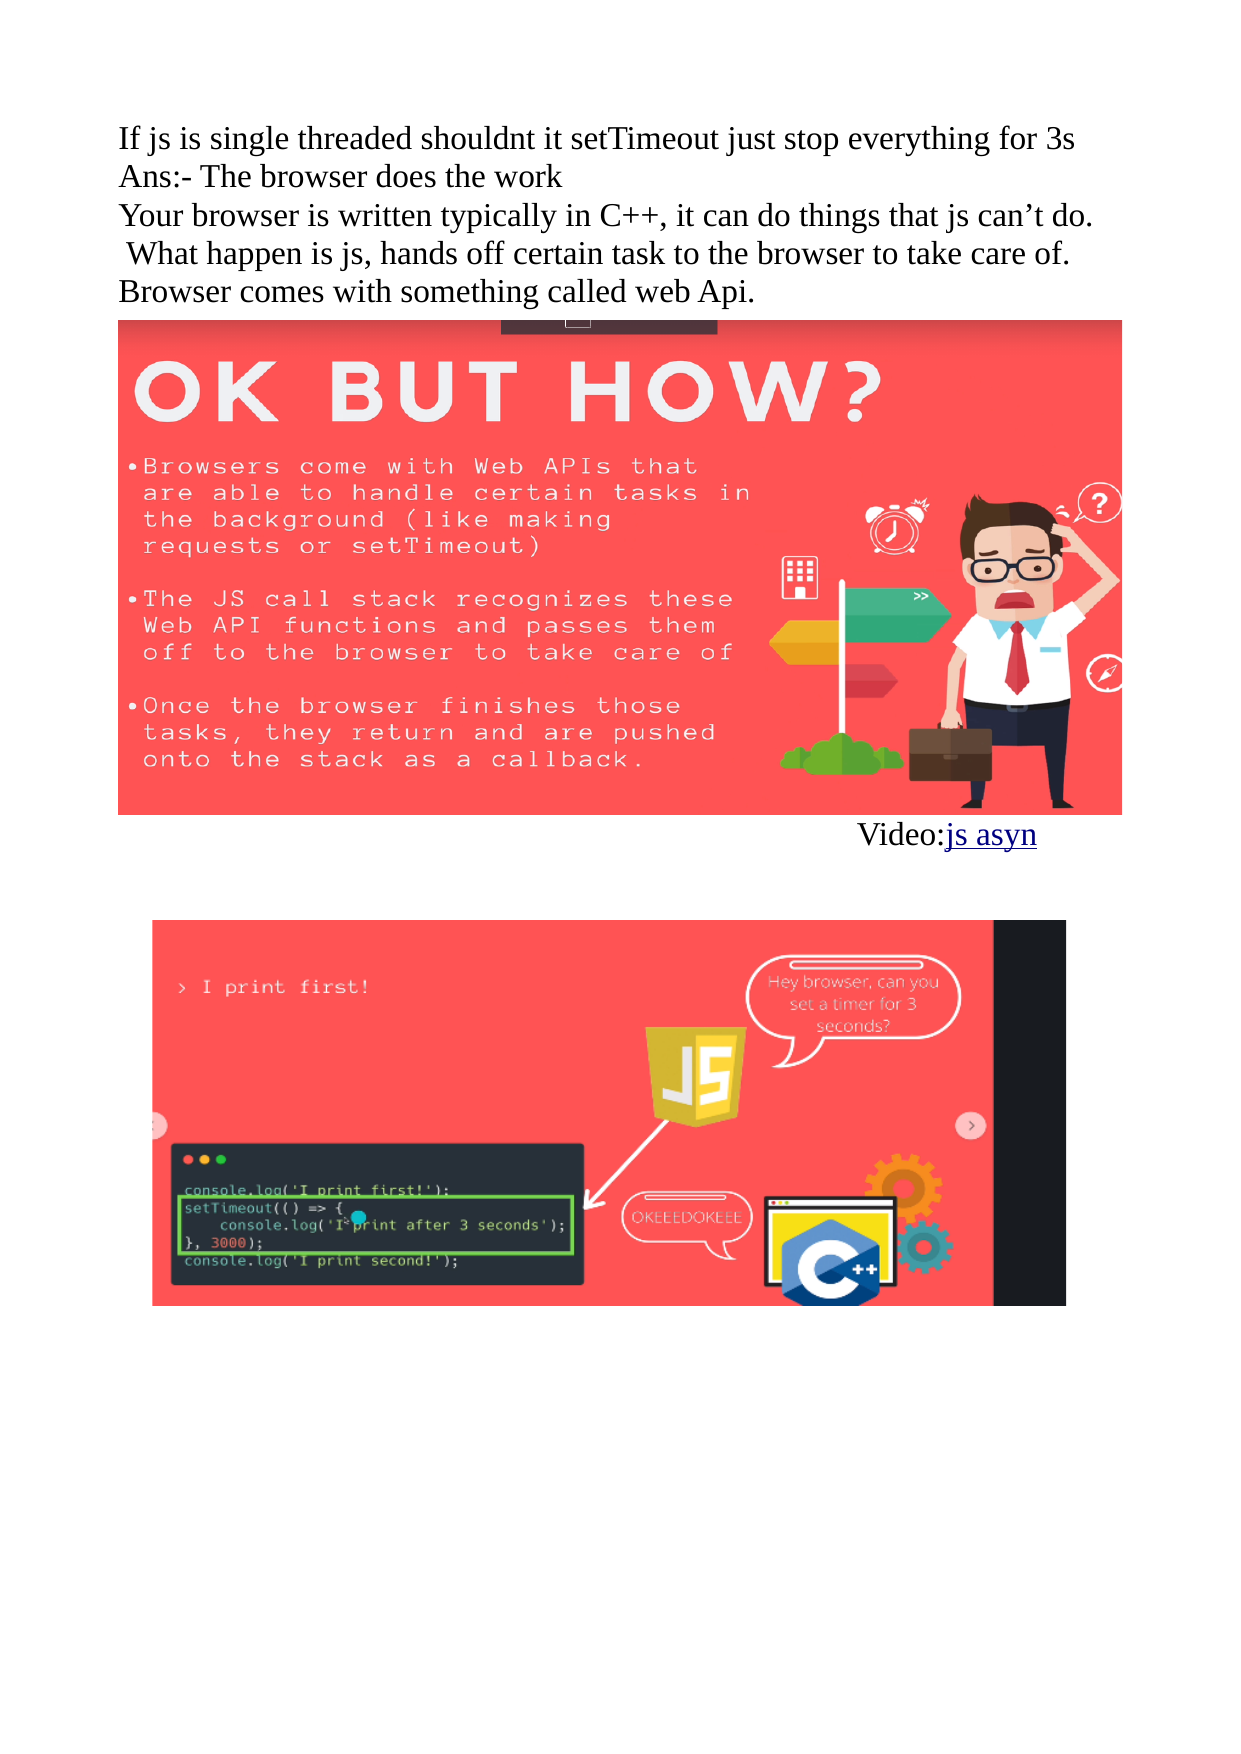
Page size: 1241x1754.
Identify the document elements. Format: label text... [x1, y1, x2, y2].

picture [152, 920, 1067, 1306]
text If js is single threaded shouldnt it setTimeout just stop everything for 3s [118, 118, 1122, 156]
text Video:js asyn [118, 815, 1122, 853]
text What happen is js, hands off certain task to the browser to take care of. [118, 233, 1122, 271]
text Browser comes with something called web Api. [118, 271, 1122, 310]
picture [118, 320, 1123, 815]
text [118, 310, 1122, 320]
text Ans:- The browser does the work [118, 156, 1122, 195]
text Your browser is written typically in C++, it can do things that js can’t do. [118, 195, 1122, 233]
